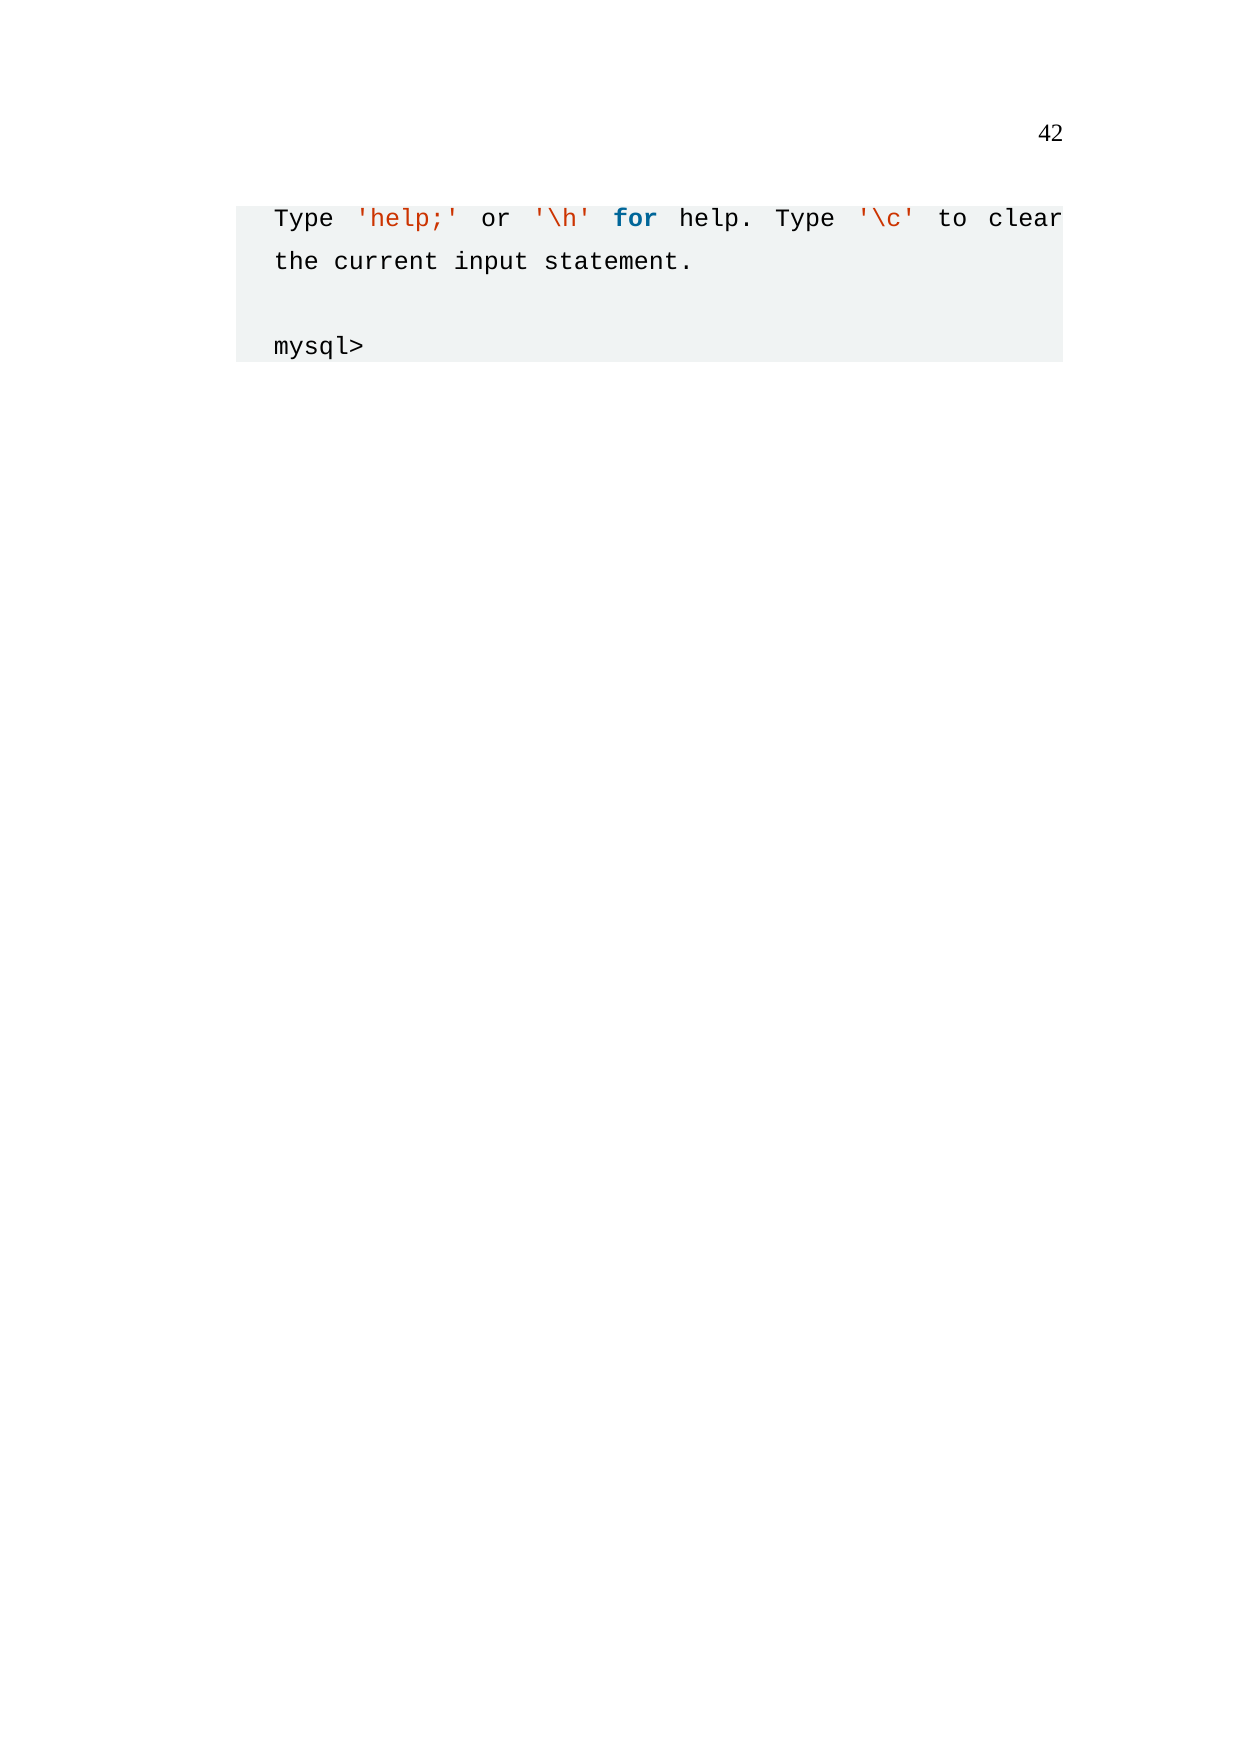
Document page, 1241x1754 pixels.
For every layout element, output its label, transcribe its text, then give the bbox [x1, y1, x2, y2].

list Type 'help;' or '\h' for help. Type '\c' to clear the current input statement. [236, 206, 1063, 277]
list mysql> [236, 333, 1063, 362]
